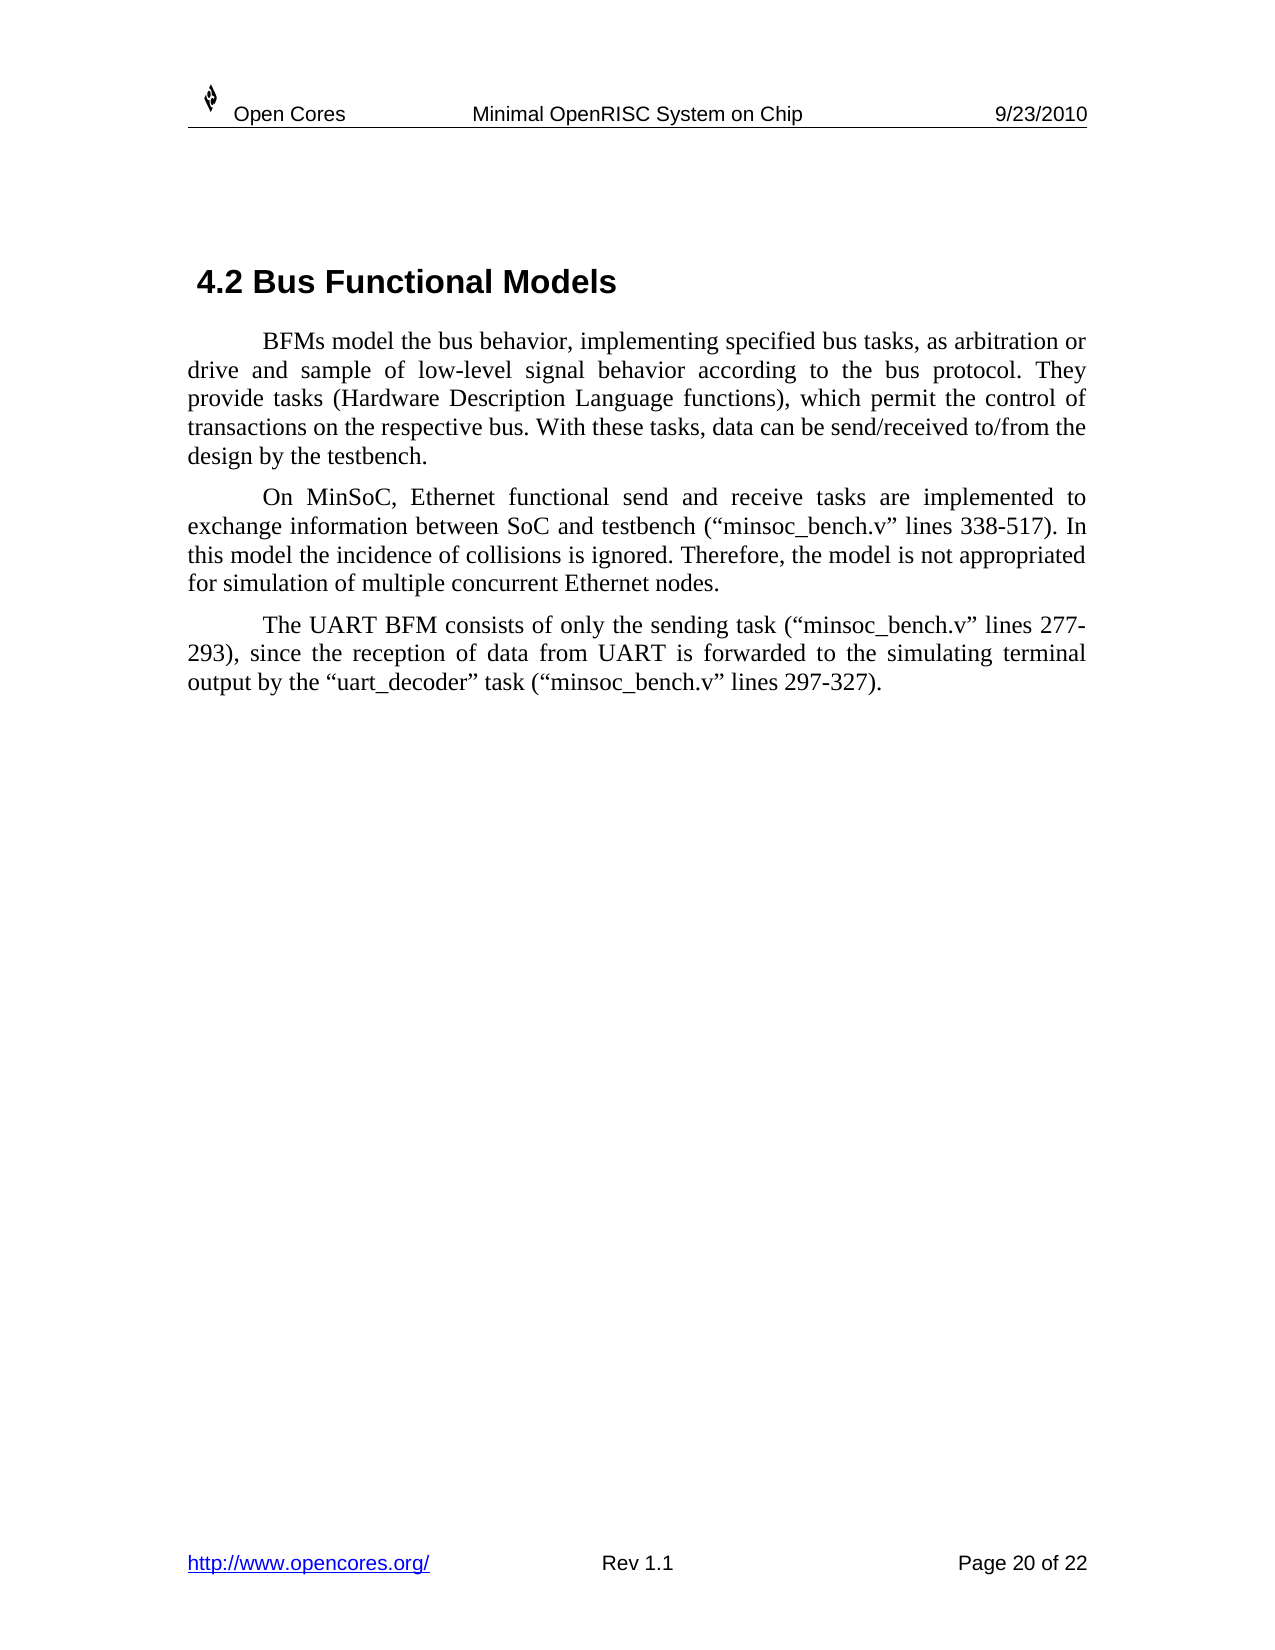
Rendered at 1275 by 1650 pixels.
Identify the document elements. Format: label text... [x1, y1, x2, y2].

text BFMs model the bus behavior, implementing specified bus tasks, as arbitration or drive and sample of low-level signal behavior according to the bus protocol. They provide tasks (Hardware Description Language functions), which permit the control of transactions on the respective bus. With these tasks, data can be send/received to/from the design by the testbench. [187, 326, 1087, 470]
text On MinSoC, Ethernet functional send and receive tasks are implemented to exchange information between SoC and testbench (“minsoc_bench.v” lines 338-517). In this model the incidence of collisions is ignored. Therefore, the model is not appropriated for simulation of multiple concurrent Ethernet nodes. [187, 482, 1087, 597]
text The UART BFM consists of only the sending task (“minsoc_bench.v” lines 277-293), since the reception of data from UART is forwarded to the simulating terminal output by the “uart_decoder” task (“minsoc_bench.v” lines 297-327). [187, 610, 1087, 696]
subtitle Bus Functional Models [187, 262, 1087, 301]
